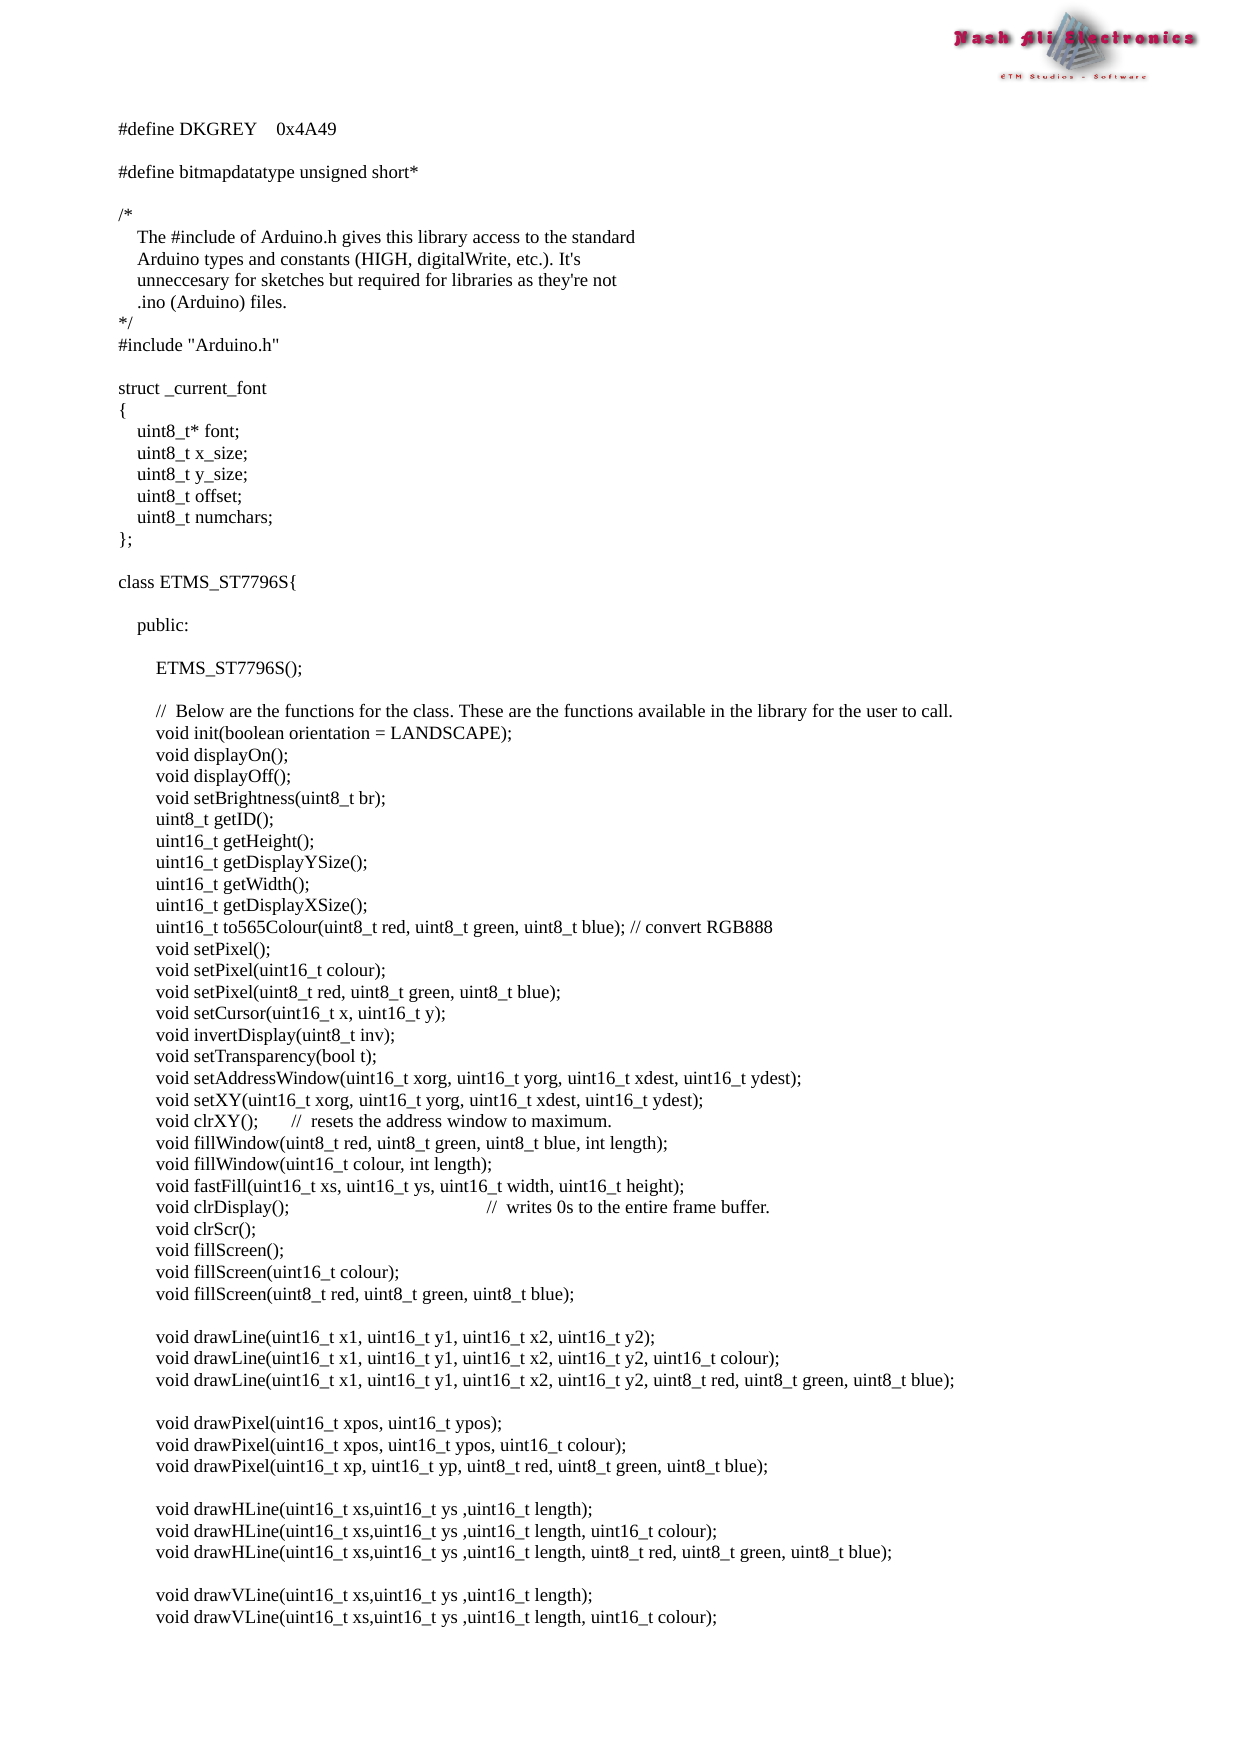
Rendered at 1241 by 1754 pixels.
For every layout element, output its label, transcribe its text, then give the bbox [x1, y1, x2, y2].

text void init(boolean orientation = LANDSCAPE); [118, 722, 1122, 743]
text void setPixel(uint16_t colour); [118, 959, 1122, 981]
text #define DKGREY 0x4A49 [118, 118, 1122, 140]
text { [118, 398, 1122, 420]
text void drawHLine(uint16_t xs,uint16_t ys ,uint16_t length, uint16_t colour); [118, 1520, 1122, 1541]
text uint16_t to565Colour(uint8_t red, uint8_t green, uint8_t blue); // convert RGB888 [118, 916, 1122, 937]
text void displayOn(); [118, 743, 1122, 765]
text public: [118, 614, 1122, 636]
text struct _current_font [118, 377, 1122, 398]
text void fillScreen(uint8_t red, uint8_t green, uint8_t blue); [118, 1282, 1122, 1304]
text .ino (Arduino) files. [118, 291, 1122, 312]
text uint8_t x_size; [118, 442, 1122, 463]
text void setTransparency(bool t); [118, 1045, 1122, 1067]
text uint8_t getID(); [118, 808, 1122, 830]
text void setPixel(uint8_t red, uint8_t green, uint8_t blue); [118, 981, 1122, 1002]
text void drawHLine(uint16_t xs,uint16_t ys ,uint16_t length, uint8_t red, uint8_t green, uint8_t blue); [118, 1541, 1122, 1563]
text void fastFill(uint16_t xs, uint16_t ys, uint16_t width, uint16_t height); [118, 1175, 1122, 1196]
text void clrXY(); // resets the address window to maximum. [118, 1110, 1122, 1132]
text uint8_t numchars; [118, 506, 1122, 528]
text }; [118, 528, 1122, 549]
text void setBrightness(uint8_t br); [118, 787, 1122, 808]
text uint16_t getDisplayYSize(); [118, 851, 1122, 873]
text // Below are the functions for the class. These are the functions available in the library for the user to call. [118, 700, 1122, 722]
text void fillScreen(uint16_t colour); [118, 1261, 1122, 1282]
text /* [118, 204, 1122, 226]
text void drawPixel(uint16_t xp, uint16_t yp, uint8_t red, uint8_t green, uint8_t blue); [118, 1455, 1122, 1477]
text void invertDisplay(uint8_t inv); [118, 1024, 1122, 1045]
text #include "Arduino.h" [118, 334, 1122, 355]
text void clrDisplay(); // writes 0s to the entire frame buffer. [118, 1196, 1122, 1218]
text uint16_t getWidth(); [118, 873, 1122, 894]
picture [917, 0, 1240, 89]
text uint16_t getHeight(); [118, 830, 1122, 851]
text The #include of Arduino.h gives this library access to the standard [118, 226, 1122, 247]
text void drawVLine(uint16_t xs,uint16_t ys ,uint16_t length, uint16_t colour); [118, 1606, 1122, 1627]
text */ [118, 312, 1122, 334]
text Arduino types and constants (HIGH, digitalWrite, etc.). It's [118, 247, 1122, 269]
text #define bitmapdatatype unsigned short* [118, 161, 1122, 183]
text void drawHLine(uint16_t xs,uint16_t ys ,uint16_t length); [118, 1498, 1122, 1520]
text void fillScreen(); [118, 1239, 1122, 1261]
text ETMS_ST7796S(); [118, 657, 1122, 679]
text void drawPixel(uint16_t xpos, uint16_t ypos, uint16_t colour); [118, 1433, 1122, 1455]
text unneccesary for sketches but required for libraries as they're not [118, 269, 1122, 291]
text void drawLine(uint16_t x1, uint16_t y1, uint16_t x2, uint16_t y2, uint16_t colour); [118, 1347, 1122, 1369]
text void setCursor(uint16_t x, uint16_t y); [118, 1002, 1122, 1024]
text class ETMS_ST7796S{ [118, 571, 1122, 592]
text uint8_t offset; [118, 485, 1122, 506]
text uint8_t* font; [118, 420, 1122, 442]
text void drawLine(uint16_t x1, uint16_t y1, uint16_t x2, uint16_t y2); [118, 1326, 1122, 1347]
text void drawVLine(uint16_t xs,uint16_t ys ,uint16_t length); [118, 1584, 1122, 1606]
text void displayOff(); [118, 765, 1122, 787]
text void drawPixel(uint16_t xpos, uint16_t ypos); [118, 1412, 1122, 1433]
text void fillWindow(uint16_t colour, int length); [118, 1153, 1122, 1175]
text void fillWindow(uint8_t red, uint8_t green, uint8_t blue, int length); [118, 1132, 1122, 1153]
text uint16_t getDisplayXSize(); [118, 894, 1122, 916]
text void setAddressWindow(uint16_t xorg, uint16_t yorg, uint16_t xdest, uint16_t ydest); [118, 1067, 1122, 1088]
text void drawLine(uint16_t x1, uint16_t y1, uint16_t x2, uint16_t y2, uint8_t red, uint8_t green, uint8_t blue); [118, 1369, 1122, 1390]
text void clrScr(); [118, 1218, 1122, 1239]
text void setXY(uint16_t xorg, uint16_t yorg, uint16_t xdest, uint16_t ydest); [118, 1088, 1122, 1110]
text uint8_t y_size; [118, 463, 1122, 485]
text void setPixel(); [118, 937, 1122, 959]
